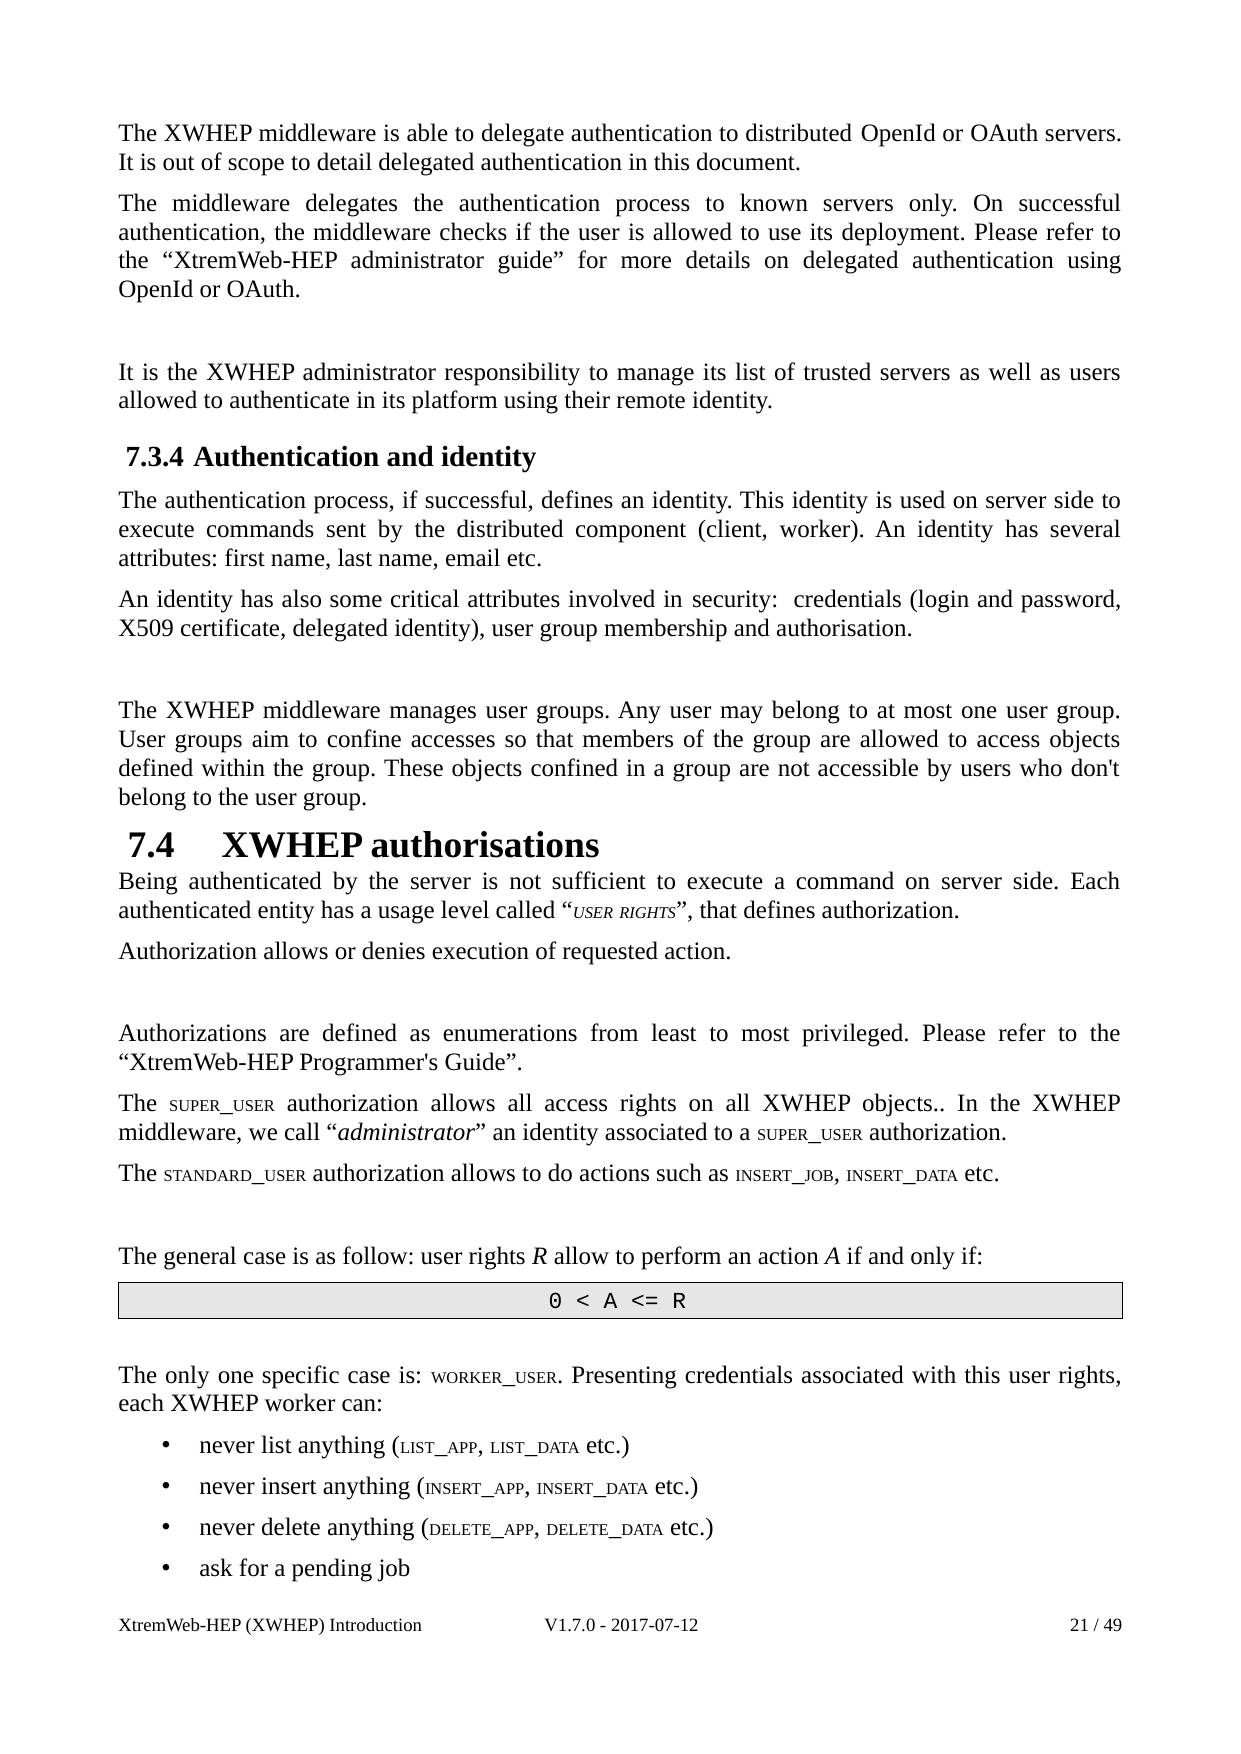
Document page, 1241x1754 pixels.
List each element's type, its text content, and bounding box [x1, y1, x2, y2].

subtitle Authentication and identity [118, 439, 1122, 473]
text The authentication process, if successful, defines an identity. This identity is used on server side to execute commands sent by the distributed component (client, worker). An identity has several attributes: first name, last name, email etc. [118, 485, 1122, 572]
text The standard_user authorization allows to do actions such as insert_job, insert_data etc. [118, 1158, 1122, 1187]
text The only one specific case is: worker_user. Presenting credentials associated with this user rights, each XWHEP worker can: [118, 1360, 1122, 1417]
list never delete anything (delete_app, delete_data etc.) [162, 1512, 1122, 1541]
text 0 < A <= R [119, 1283, 1122, 1318]
text The middleware delegates the authentication process to known servers only. On successful authentication, the middleware checks if the user is allowed to use its deployment. Please refer to the “XtremWeb-HEP administrator guide” for more details on delegated authentication using OpenId or OAuth. [118, 188, 1122, 303]
text The XWHEP middleware manages user groups. Any user may belong to at most one user group. User groups aim to confine accesses so that members of the group are allowed to access objects defined within the group. These objects confined in a group are not accessible by users who don't belong to the user group. [118, 695, 1122, 810]
list never list anything (list_app, list_data etc.) [162, 1430, 1122, 1458]
text It is the XWHEP administrator responsibility to manage its list of trusted servers as well as users allowed to authenticate in its platform using their remote identity. [118, 357, 1122, 414]
text Authorization allows or denies execution of requested action. [118, 936, 1122, 965]
text Authorizations are defined as enumerations from least to most privileged. Please refer to the “XtremWeb-HEP Programmer's Guide”. [118, 1018, 1122, 1076]
text The general case is as follow: user rights R allow to perform an action A if and only if: [118, 1241, 1122, 1270]
text Being authenticated by the server is not sufficient to execute a command on server side. Each authenticated entity has a usage level called “user rights”, that defines authorization. [118, 866, 1122, 923]
text An identity has also some critical attributes involved in security: credentials (login and password, X509 certificate, delegated identity), user group membership and authorisation. [118, 584, 1122, 642]
text The super_user authorization allows all access rights on all XWHEP objects.. In the XWHEP middleware, we call “administrator” an identity associated to a super_user authorization. [118, 1088, 1122, 1146]
subtitle XWHEP authorisations [118, 823, 1122, 866]
text The XWHEP middleware is able to delegate authentication to distributed OpenId or OAuth servers. It is out of scope to detail delegated authentication in this document. [118, 118, 1122, 176]
list ask for a pending job [162, 1553, 1122, 1582]
list never insert anything (insert_app, insert_data etc.) [162, 1471, 1122, 1500]
